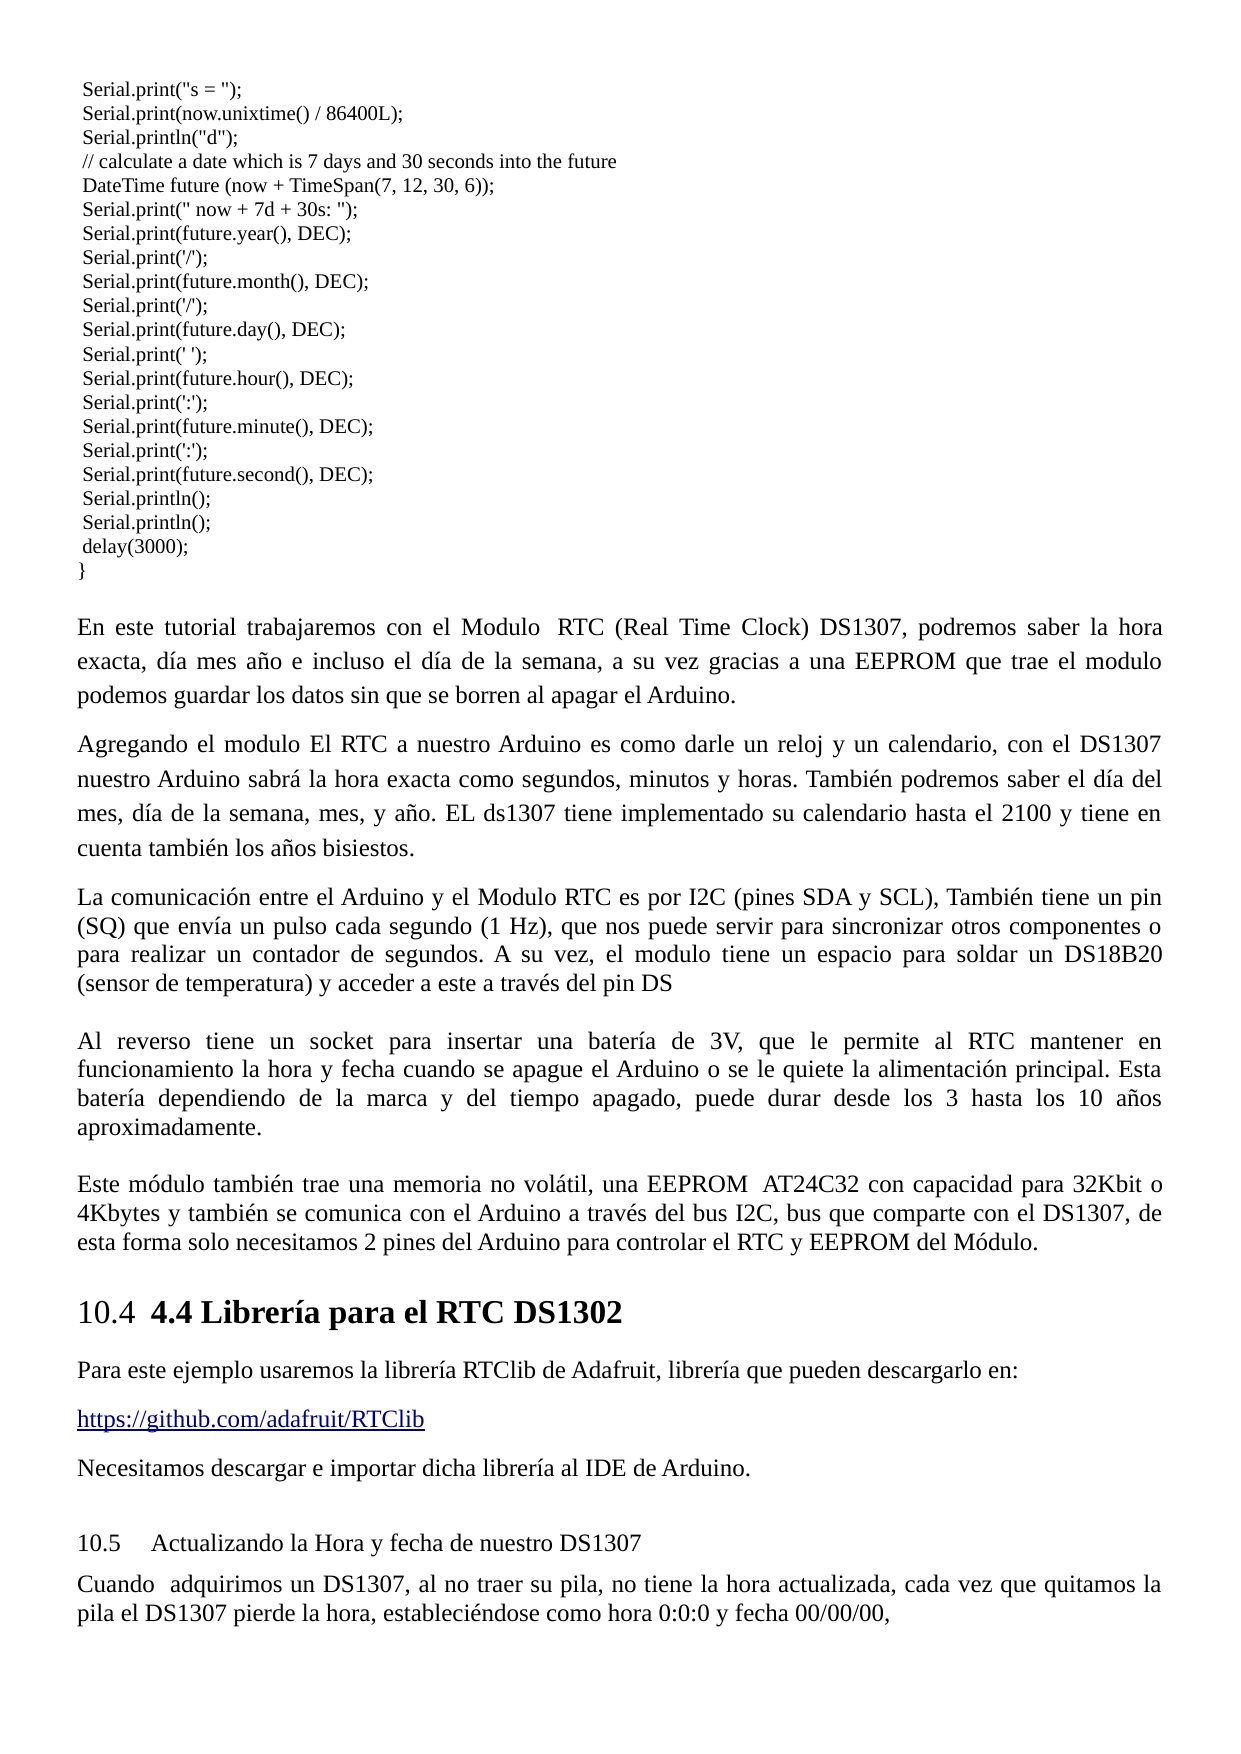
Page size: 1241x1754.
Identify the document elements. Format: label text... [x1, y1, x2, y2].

text Serial.print(future.second(), DEC); [77, 462, 1163, 486]
text Serial.println("d"); [77, 125, 1163, 149]
text Para este ejemplo usaremos la librería RTClib de Adafruit, librería que pueden descargarlo en: [77, 1355, 1163, 1384]
text Serial.print(future.month(), DEC); [77, 269, 1163, 293]
text Serial.println(); [77, 510, 1163, 534]
text // calculate a date which is 7 days and 30 seconds into the future [77, 149, 1163, 173]
text Agregando el modulo El RTC a nuestro Arduino es como darle un reloj y un calendario, con el DS1307 nuestro Arduino sabrá la hora exacta como segundos, minutos y horas. También podremos saber el día del mes, día de la semana, mes, y año. EL ds1307 tiene implementado su calendario hasta el 2100 y tiene en cuenta también los años bisiestos. [77, 729, 1163, 862]
text Serial.print(future.hour(), DEC); [77, 366, 1163, 389]
text Serial.print('/'); [77, 293, 1163, 317]
text Serial.print('/'); [77, 245, 1163, 269]
subtitle 4.4 Librería para el RTC DS1302 [77, 1293, 1163, 1331]
text https://github.com/adafruit/RTClib [77, 1404, 1163, 1433]
text Necesitamos descargar e importar dicha librería al IDE de Arduino. [77, 1453, 1163, 1482]
text En este tutorial trabajaremos con el Modulo RTC (Real Time Clock) DS1307, podremos saber la hora exacta, día mes año e incluso el día de la semana, a su vez gracias a una EEPROM que trae el modulo podemos guardar los datos sin que se borren al apagar el Arduino. [77, 612, 1163, 709]
text Serial.print("s = "); [77, 77, 1163, 101]
text Serial.print(' '); [77, 341, 1163, 366]
subtitle Actualizando la Hora y fecha de nuestro DS1307 [77, 1528, 1163, 1556]
text Serial.print(" now + 7d + 30s: "); [77, 197, 1163, 221]
text } [77, 558, 1163, 582]
text Cuando adquirimos un DS1307, al no traer su pila, no tiene la hora actualizada, cada vez que quitamos la pila el DS1307 pierde la hora, estableciéndose como hora 0:0:0 y fecha 00/00/00, [77, 1569, 1163, 1626]
text Serial.println(); [77, 486, 1163, 510]
text Serial.print(future.year(), DEC); [77, 221, 1163, 245]
text Serial.print(':'); [77, 438, 1163, 462]
text Al reverso tiene un socket para insertar una batería de 3V, que le permite al RTC mantener en funcionamiento la hora y fecha cuando se apague el Arduino o se le quiete la alimentación principal. Esta batería dependiendo de la marca y del tiempo apagado, puede durar desde los 3 hasta los 10 años aproximadamente. Este módulo también trae una memoria no volátil, una EEPROM AT24C32 con capacidad para 32Kbit o 4Kbytes y también se comunica con el Arduino a través del bus I2C, bus que comparte con el DS1307, de esta forma solo necesitamos 2 pines del Arduino para controlar el RTC y EEPROM del Módulo. [77, 1026, 1163, 1256]
text Serial.print(':'); [77, 389, 1163, 414]
text Serial.print(future.minute(), DEC); [77, 414, 1163, 438]
text La comunicación entre el Arduino y el Modulo RTC es por I2C (pines SDA y SCL), También tiene un pin (SQ) que envía un pulso cada segundo (1 Hz), que nos puede servir para sincronizar otros componentes o para realizar un contador de segundos. A su vez, el modulo tiene un espacio para soldar un DS18B20 (sensor de temperatura) y acceder a este a través del pin DS [77, 882, 1163, 997]
text Serial.print(now.unixtime() / 86400L); [77, 101, 1163, 125]
text Serial.print(future.day(), DEC); [77, 317, 1163, 341]
text delay(3000); [77, 534, 1163, 558]
text DateTime future (now + TimeSpan(7, 12, 30, 6)); [77, 173, 1163, 197]
